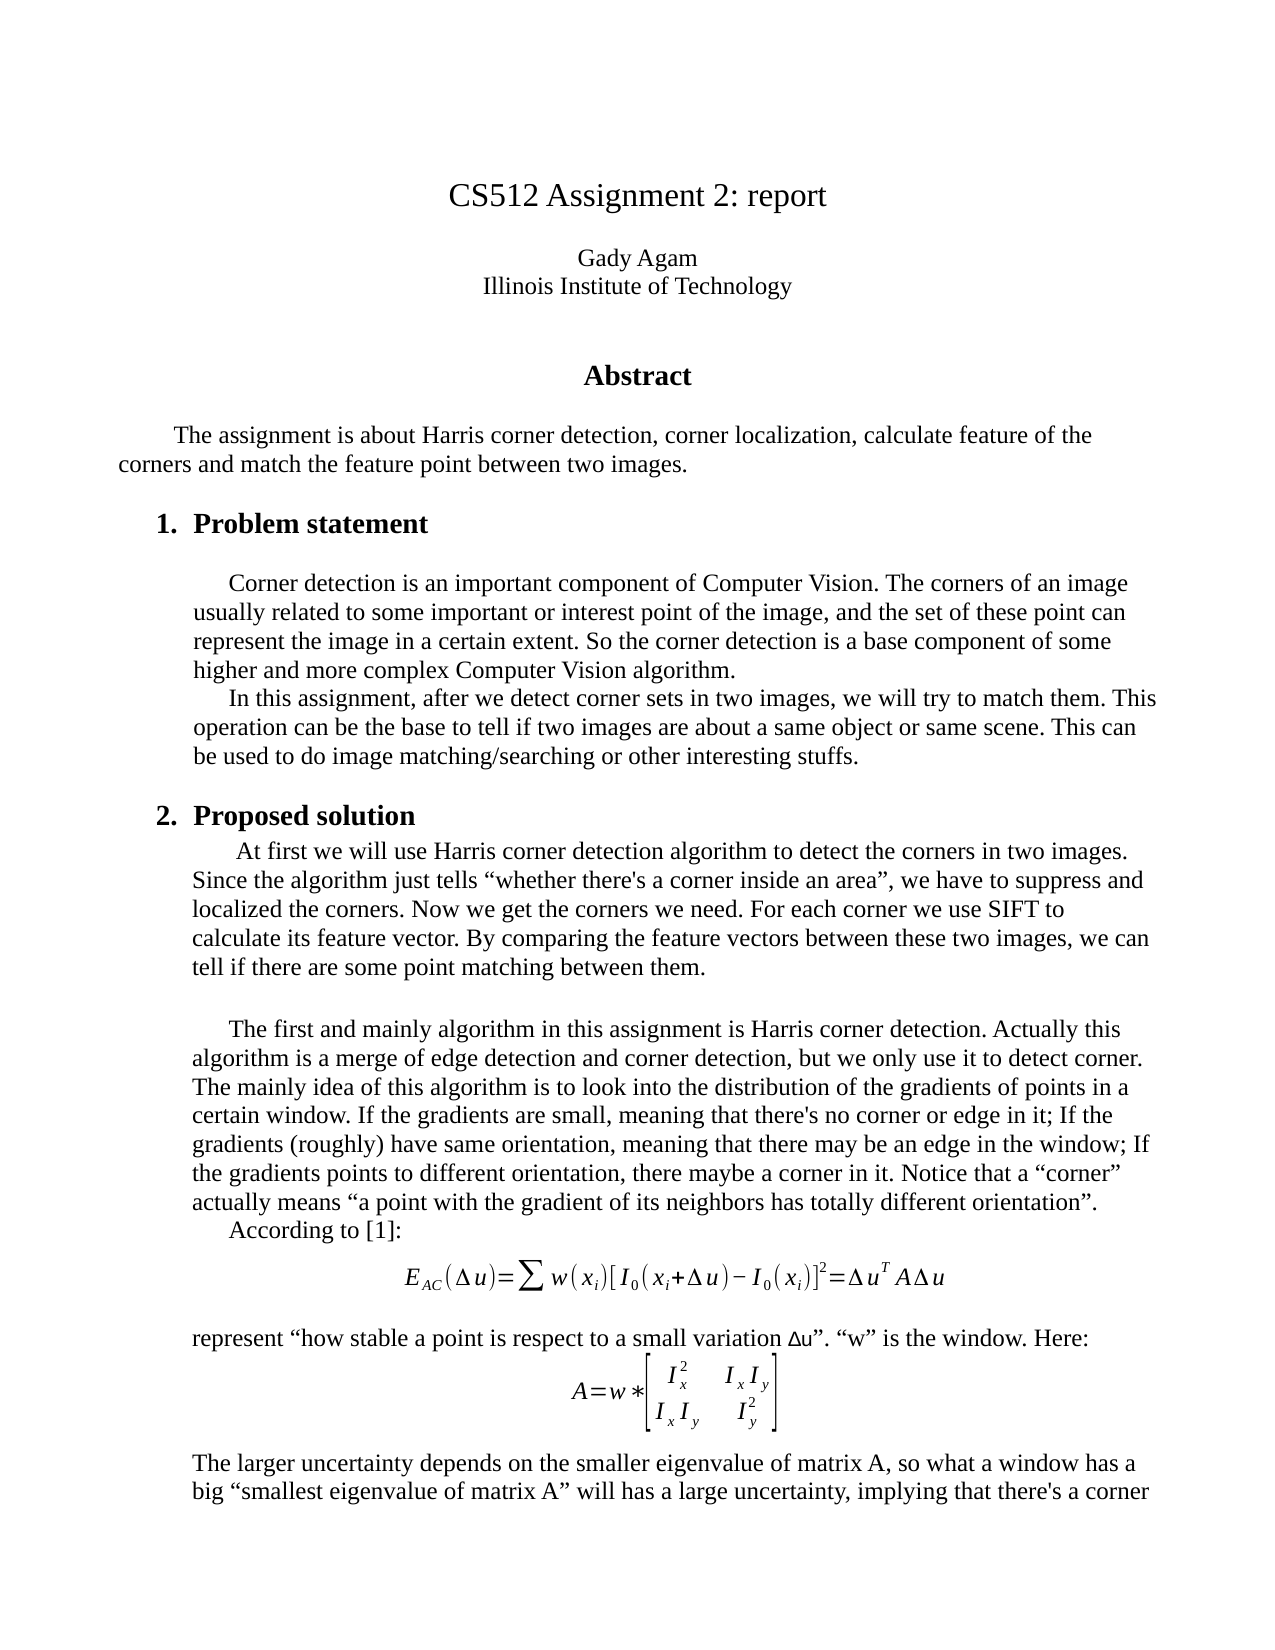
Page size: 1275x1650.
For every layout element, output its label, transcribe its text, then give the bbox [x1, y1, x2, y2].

text represent “how stable a point is respect to a small variation ∆u”. “w” is the window. Here: [192, 1323, 1157, 1352]
text The first and mainly algorithm in this assignment is Harris corner detection. Actually this algorithm is a merge of edge detection and corner detection, but we only use it to detect corner. The mainly idea of this algorithm is to look into the distribution of the gradients of points in a certain window. If the gradients are small, meaning that there's no corner or edge in it; If the gradients (roughly) have same orientation, meaning that there may be an edge in the window; If the gradients points to different orientation, there maybe a corner in it. Notice that a “corner” actually means “a point with the gradient of its neighbors has totally different orientation”. [192, 1014, 1157, 1215]
text CS512 Assignment 2: report [118, 176, 1157, 214]
text The larger uncertainty depends on the smaller eigenvalue of matrix A, so what a window has a big “smallest eigenvalue of matrix A” will has a large uncertainty, implying that there's a corner [192, 1448, 1157, 1505]
text At first we will use Harris corner detection algorithm to detect the corners in two images. Since the algorithm just tells “whether there's a corner inside an area”, we have to suppress and localized the corners. Now we get the corners we need. For each corner we use SIFT to calculate its feature vector. By comparing the feature vectors between these two images, we can tell if there are some point matching between them. [192, 832, 1157, 981]
list Problem statement [156, 506, 1157, 540]
list Corner detection is an important component of Computer Vision. The corners of an image usually related to some important or interest point of the image, and the set of these point can represent the image in a certain extent. So the corner detection is a base component of some higher and more complex Computer Vision algorithm. [156, 568, 1157, 683]
list In this assignment, after we detect corner sets in two images, we will try to match them. This operation can be the base to tell if two images are about a same object or same scene. This can be used to do image matching/searching or other interesting stuffs. [193, 683, 1157, 770]
text Abstract [118, 358, 1157, 391]
list Proposed solution [156, 798, 1157, 832]
text According to [1]: [192, 1215, 1157, 1244]
text The assignment is about Harris corner detection, corner localization, calculate feature of the corners and match the feature point between two images. [118, 420, 1157, 477]
text Gady Agam [118, 243, 1157, 271]
text Illinois Institute of Technology [118, 271, 1157, 300]
